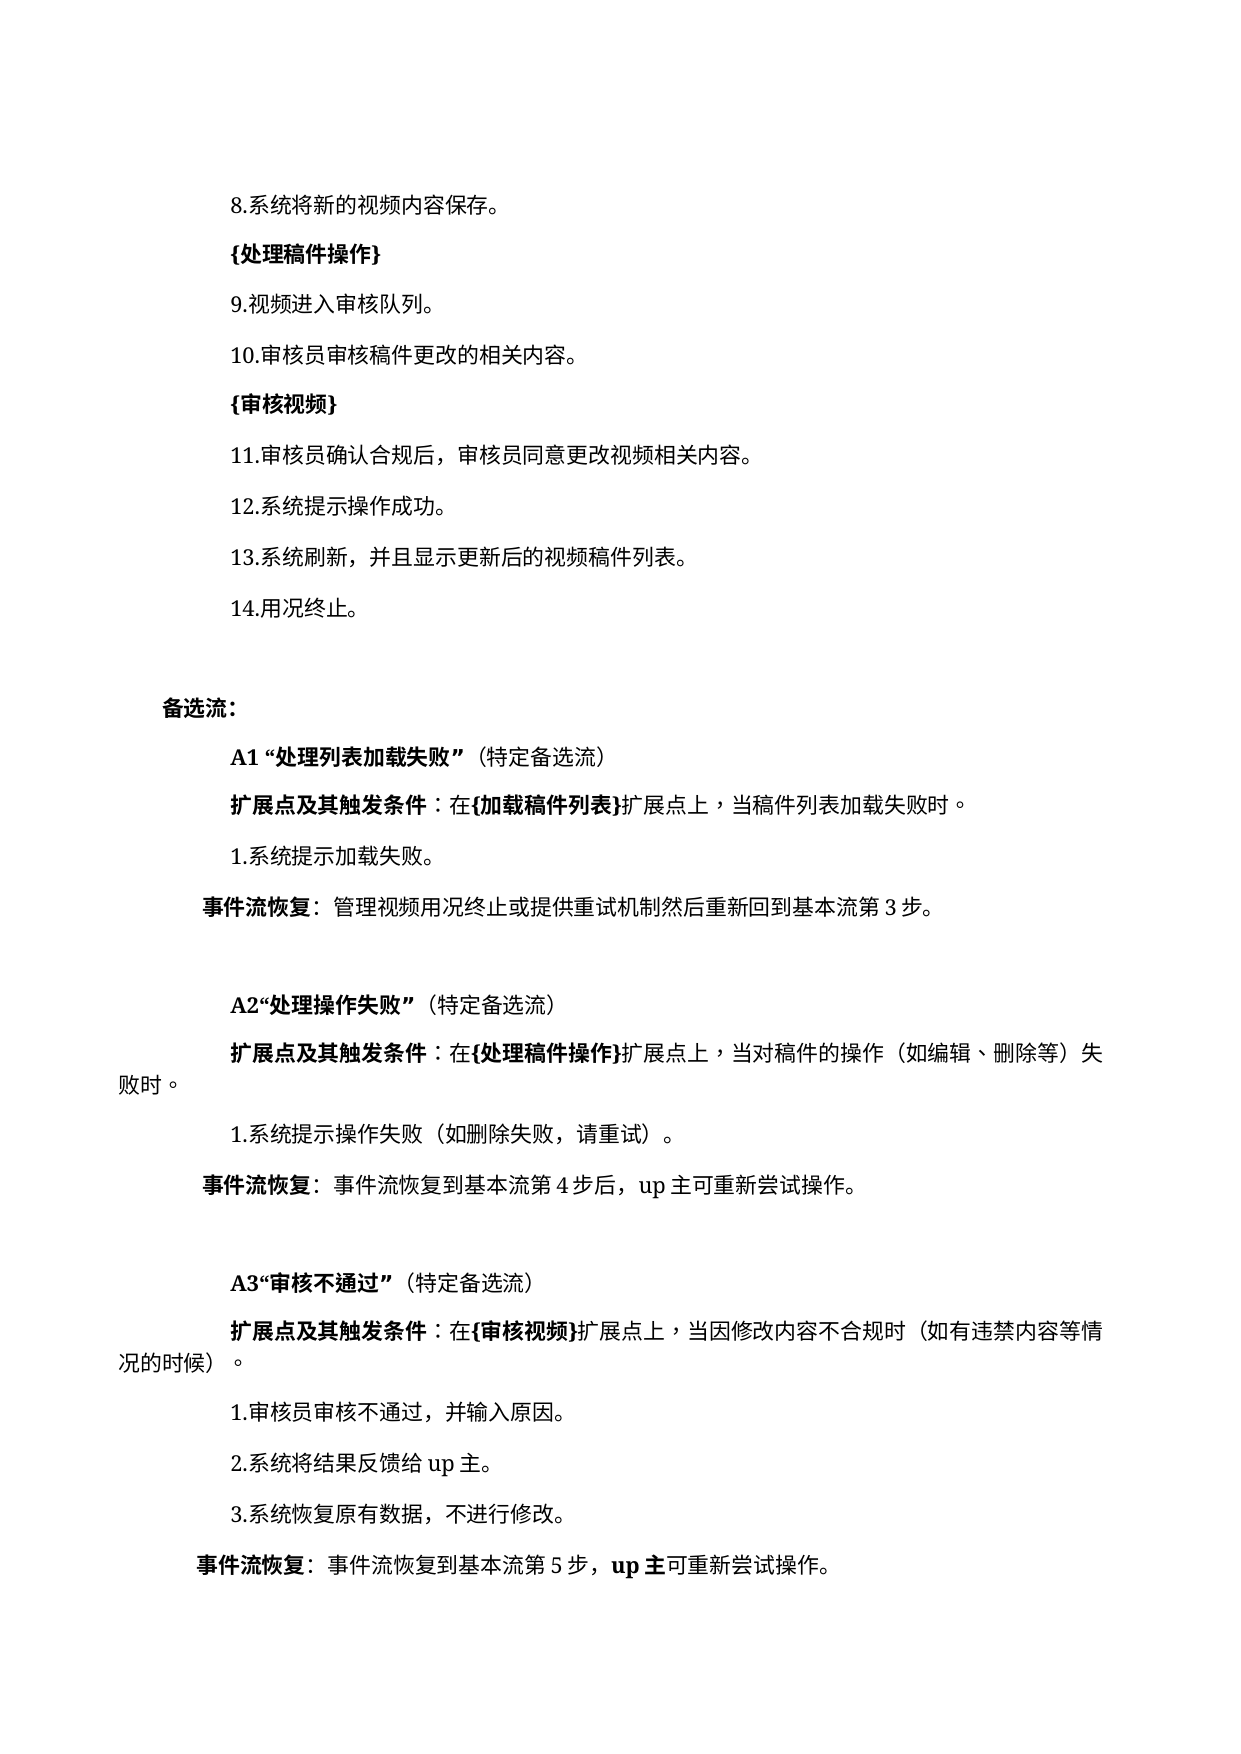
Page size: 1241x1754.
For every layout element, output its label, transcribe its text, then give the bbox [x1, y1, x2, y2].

text A3“审核不通过”（特定备选流）​​ [118, 1267, 1122, 1297]
text 9.视频进入审核队列。 [118, 287, 1122, 319]
text 1.系统提示加载失败。 [118, 839, 1122, 871]
text A1 “处理列表加载失败”（特定备选流）​​ [118, 742, 1122, 771]
text 备选流： [118, 691, 1122, 722]
text 11.审核员确认合规后，审核员同意更改视频相关内容。 [118, 438, 1122, 470]
text 13.系统刷新，并且显示更新后的视频稿件列表。 [118, 540, 1122, 572]
text 1.审核员审核不通过，并输入原因。 [118, 1394, 1122, 1426]
text 事件流恢复：管理视频用况终止或提供重试机制然后重新回到基本流第3步。 [118, 890, 1122, 922]
text 14.用况终止。 [118, 591, 1122, 623]
text {审核视频} [118, 389, 1122, 419]
text 事件流恢复：事件流恢复到基本流第4步后，up主可重新尝试操作。 [118, 1168, 1122, 1199]
text 事件流恢复：事件流恢复到基本流第5步，up主可重新尝试操作。 [118, 1548, 1122, 1579]
text 扩展点及其触发条件：在{加载稿件列表}扩展点上，当稿件列表加载失败时。 [118, 790, 1122, 820]
text 12.系统提示操作成功。 [118, 489, 1122, 521]
text 8.系统将新的视频内容保存。 [118, 188, 1122, 219]
text 1.系统提示操作失败（如删除失败，请重试）。 [118, 1117, 1122, 1148]
text 2.系统将结果反馈给up主。 [118, 1446, 1122, 1477]
text 扩展点及其触发条件：在{审核视频}扩展点上，当因修改内容不合规时（如有违禁内容等情况的时候）。​ [118, 1316, 1122, 1377]
text ​​ [118, 941, 1122, 971]
text A2“处理操作失败”（特定备选流）​​ [118, 990, 1122, 1019]
text 扩展点及其触发条件：在{处理稿件操作}扩展点上，当对稿件的操作（如编辑、删除等）失败时。 [118, 1038, 1122, 1099]
text 3.系统恢复原有数据，不进行修改。 [118, 1497, 1122, 1528]
text 10.审核员审核稿件更改的相关内容。 [118, 338, 1122, 370]
text {处理稿件操作} [118, 239, 1122, 268]
